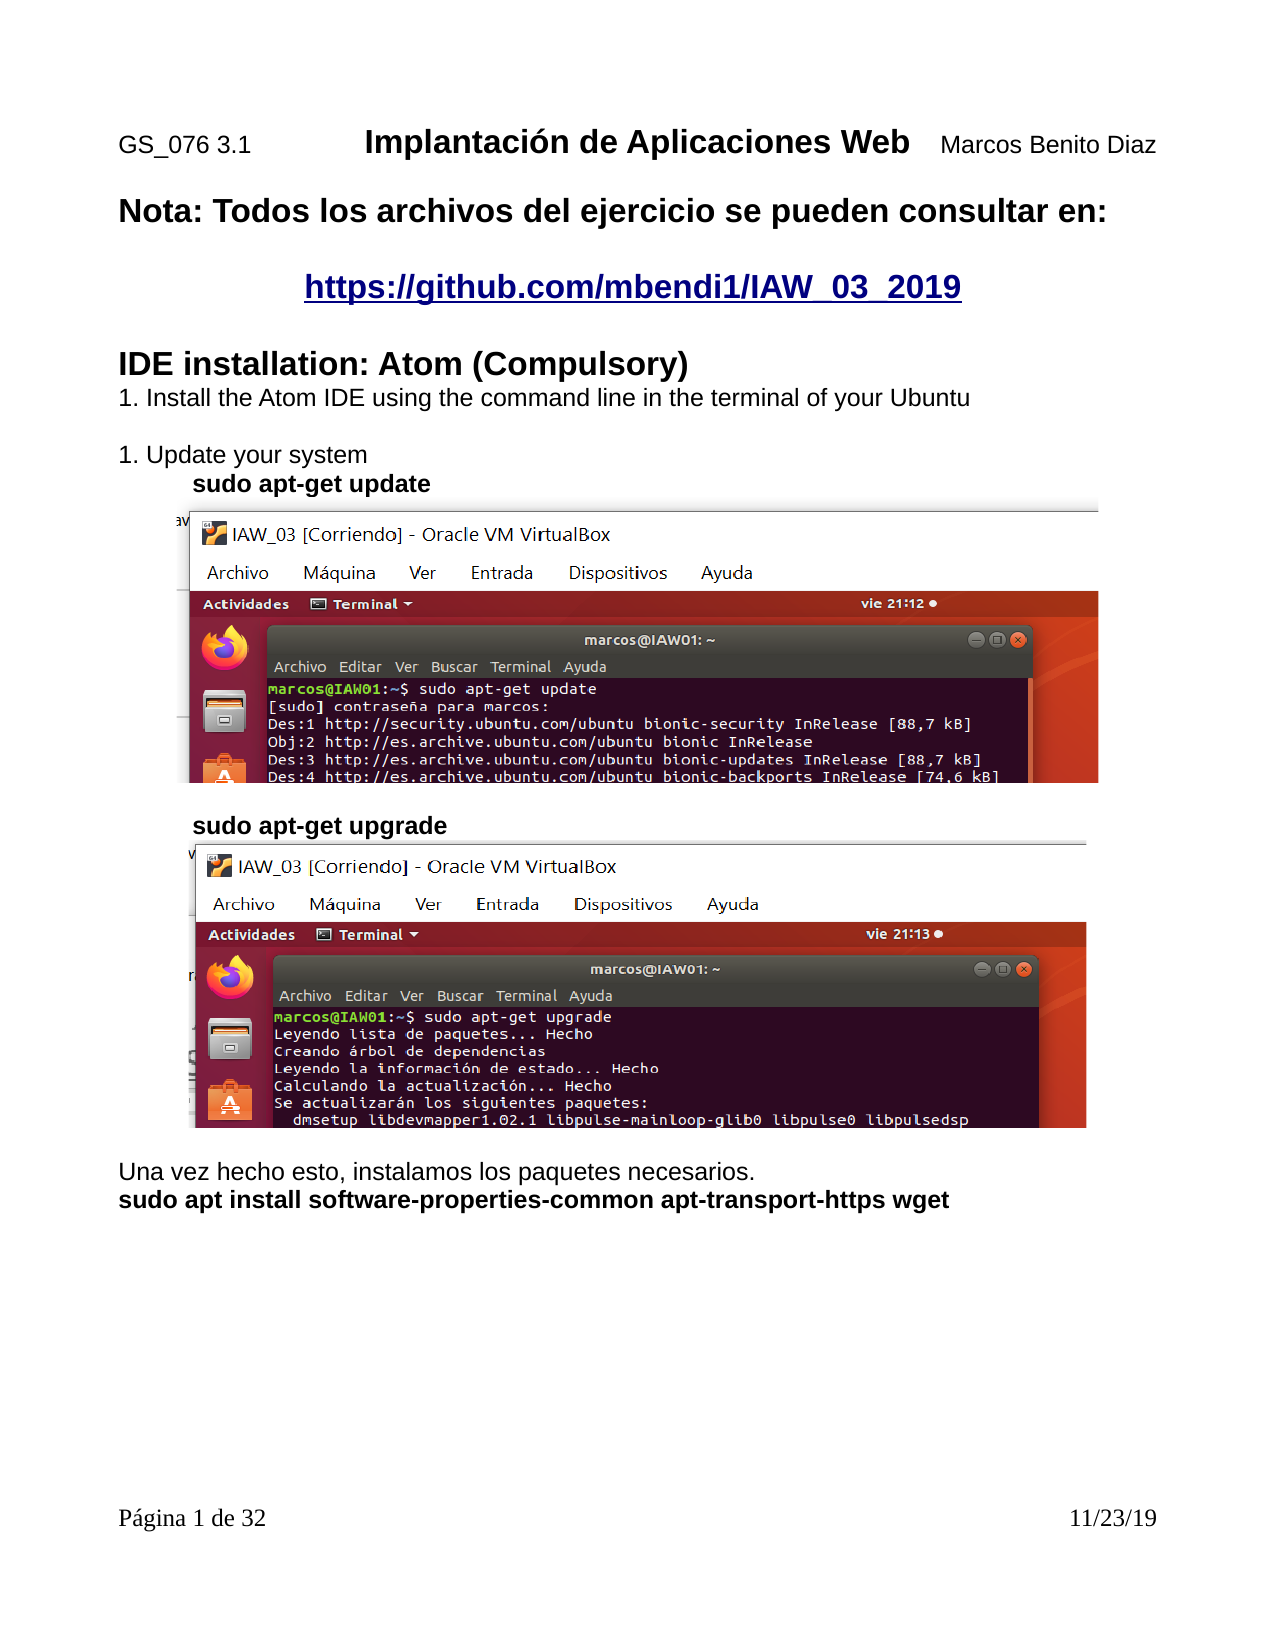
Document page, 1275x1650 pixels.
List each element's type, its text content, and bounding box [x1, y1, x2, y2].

text IDE installation: Atom (Compulsory) [118, 344, 1157, 383]
picture [176, 497, 1099, 783]
text Nota: Todos los archivos del ejercicio se pueden consultar en: [118, 191, 1157, 229]
text sudo apt-get upgrade [118, 811, 1157, 840]
text sudo apt install software-properties-common apt-transport-https wget [118, 1186, 1157, 1214]
picture [188, 840, 1087, 1128]
text 1. Install the Atom IDE using the command line in the terminal of your Ubuntu [118, 383, 1157, 412]
text Una vez hecho esto, instalamos los paquetes necesarios. [118, 1157, 1157, 1186]
text sudo apt-get update [118, 469, 1157, 498]
text https://github.com/mbendi1/IAW_03_2019 [118, 268, 1157, 306]
text 1. Update your system [118, 440, 1157, 469]
